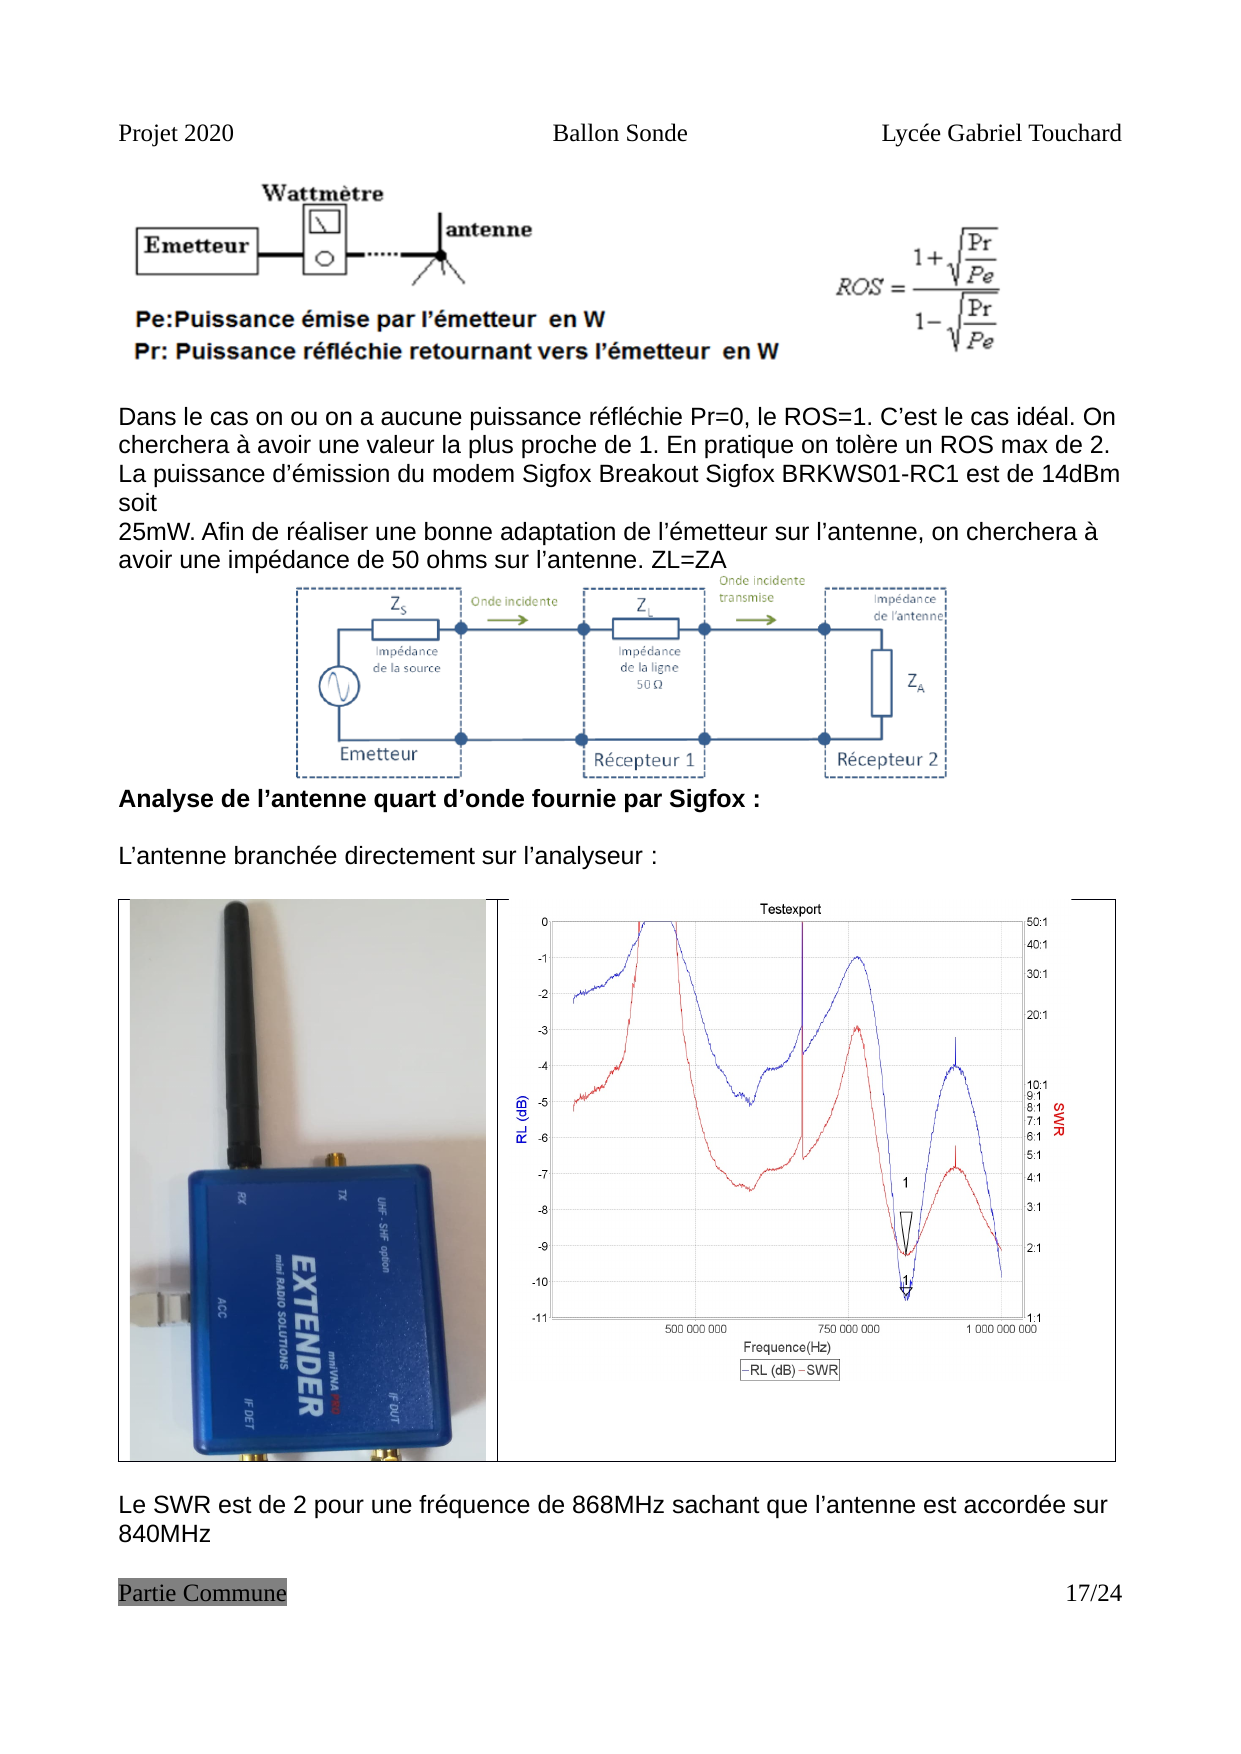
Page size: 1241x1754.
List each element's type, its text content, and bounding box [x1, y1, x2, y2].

text La puissance d’émission du modem Sigfox Breakout Sigfox BRKWS01-RC1 est de 14dBm soit [118, 459, 1122, 516]
text Le SWR est de 2 pour une fréquence de 868MHz sachant que l’antenne est accordée sur 840MHz [118, 1491, 1122, 1548]
table_header [498, 900, 1115, 1461]
text 25mW. Afin de réaliser une bonne adaptation de l’émetteur sur l’antenne, on cherchera à avoir une impédance de 50 ohms sur l’antenne. ZL=ZA [118, 516, 1122, 574]
picture [118, 176, 1020, 372]
text Dans le cas on ou on a aucune puissance réfléchie Pr=0, le ROS=1. C’est le cas idéal. On cherchera à avoir une valeur la plus proche de 1. En pratique on tolère un ROS max de 2. [118, 401, 1122, 459]
text L’antenne branchée directement sur l’analyseur : [118, 841, 1122, 870]
table_header [119, 900, 129, 1461]
table_header [486, 900, 497, 1461]
text Analyse de l’antenne quart d’onde fournie par Sigfox : [118, 784, 1122, 813]
picture [286, 573, 954, 783]
